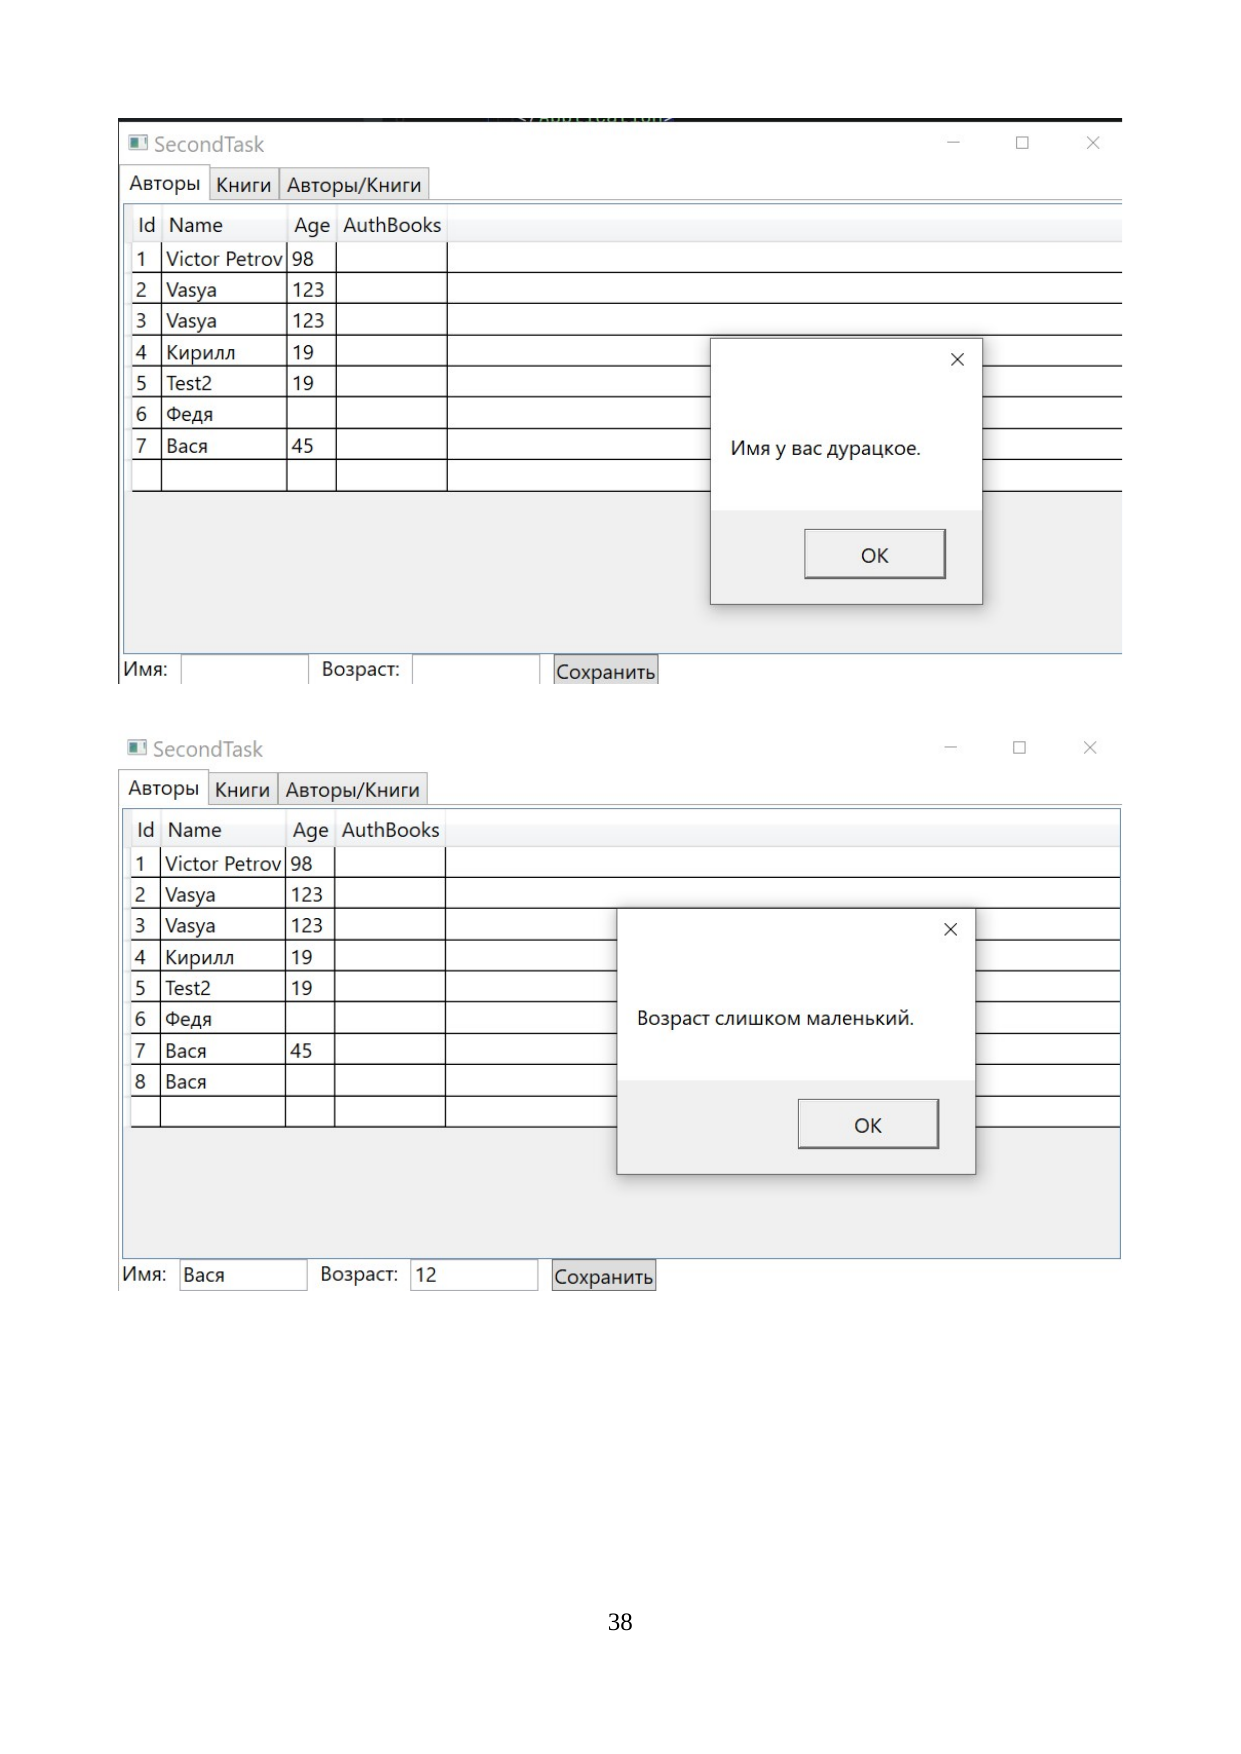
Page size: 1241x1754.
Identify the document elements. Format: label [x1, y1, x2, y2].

picture [118, 730, 1123, 1291]
picture [118, 118, 1123, 684]
